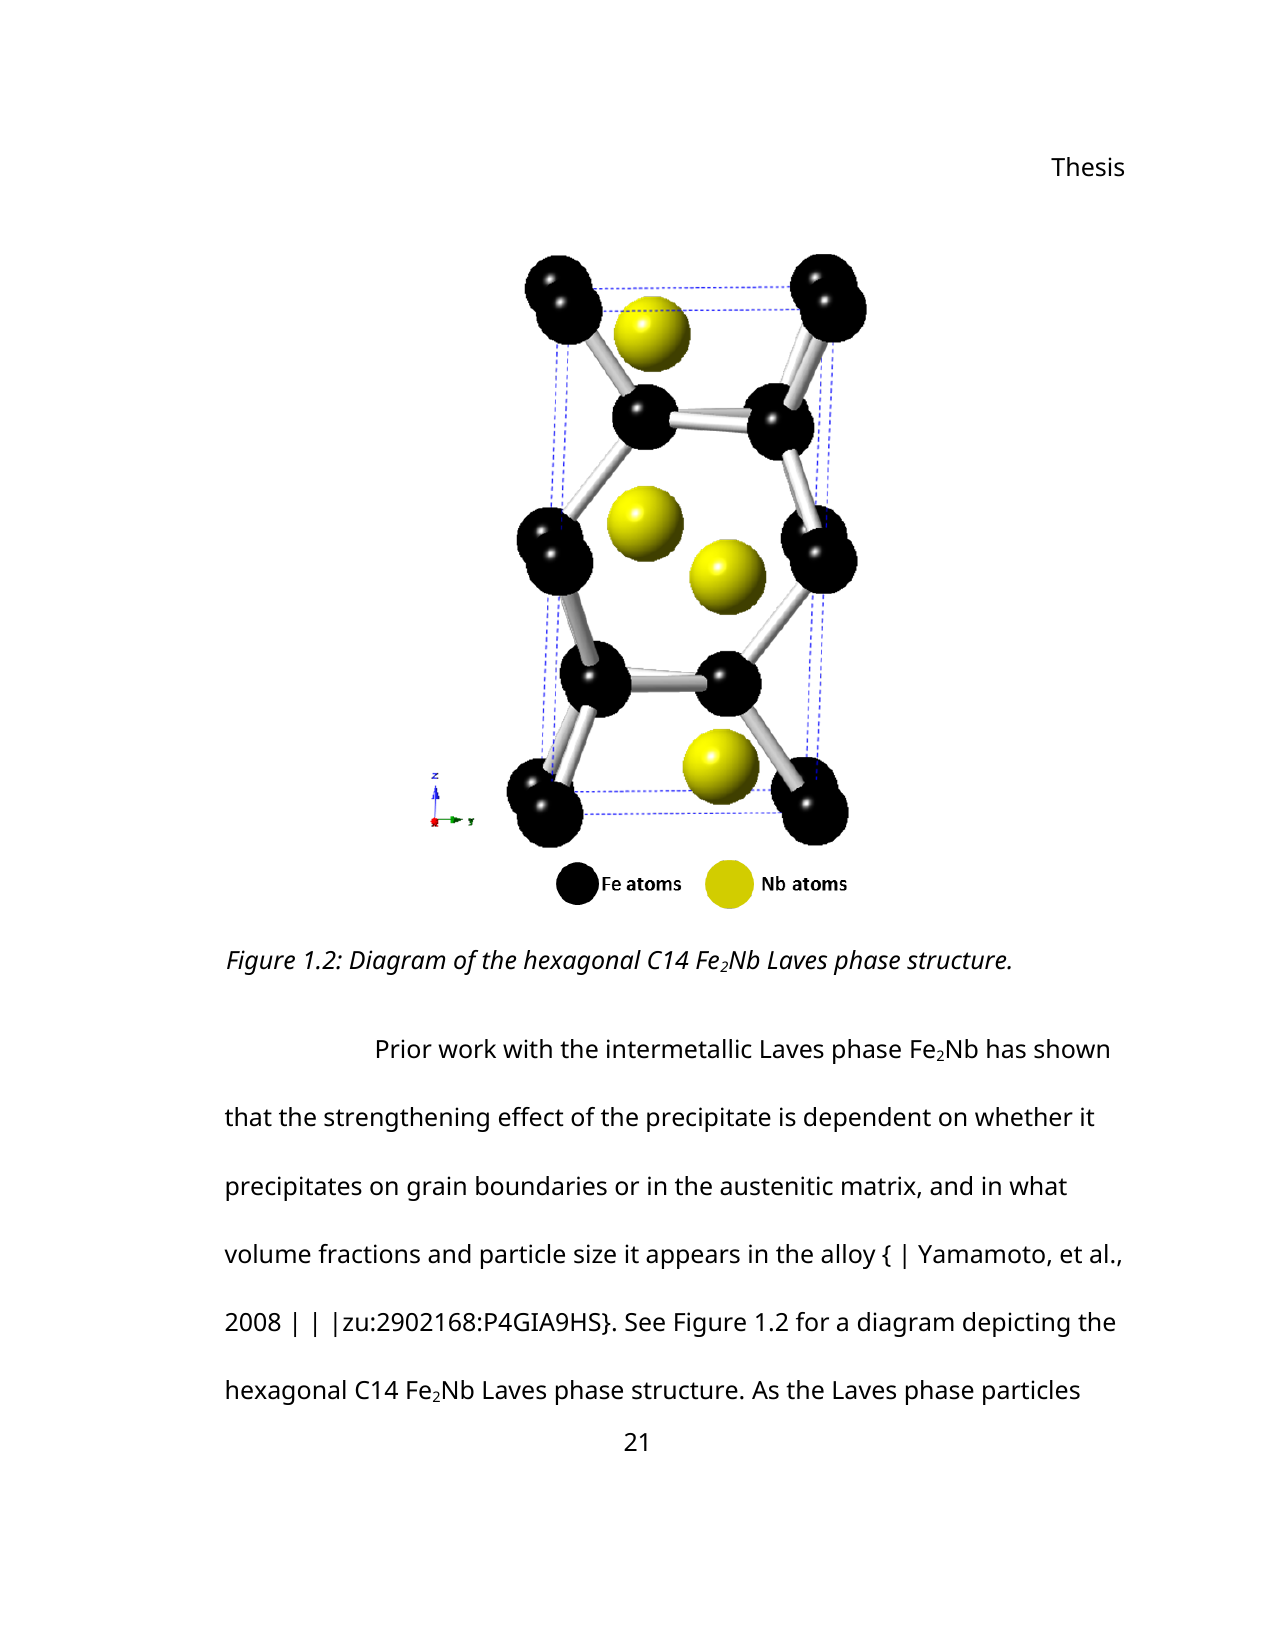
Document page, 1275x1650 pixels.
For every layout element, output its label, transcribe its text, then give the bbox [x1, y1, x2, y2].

text Figure 1.2: Diagram of the hexagonal C14 Fe2Nb Laves phase structure. [225, 943, 1125, 977]
text Prior work with the intermetallic Laves phase Fe2Nb has shown that the strengthening effect of the precipitate is dependent on whether it precipitates on grain boundaries or in the austenitic matrix, and in what volume fractions and particle size it appears in the alloy { | Yamamoto, et al., 2008 | | |zu:2902168:P4GIA9HS}. See Figure 1.2 for a diagram depicting the hexagonal C14 Fe2Nb Laves phase structure. As the Laves phase particles [224, 1032, 1125, 1407]
picture [422, 225, 928, 909]
